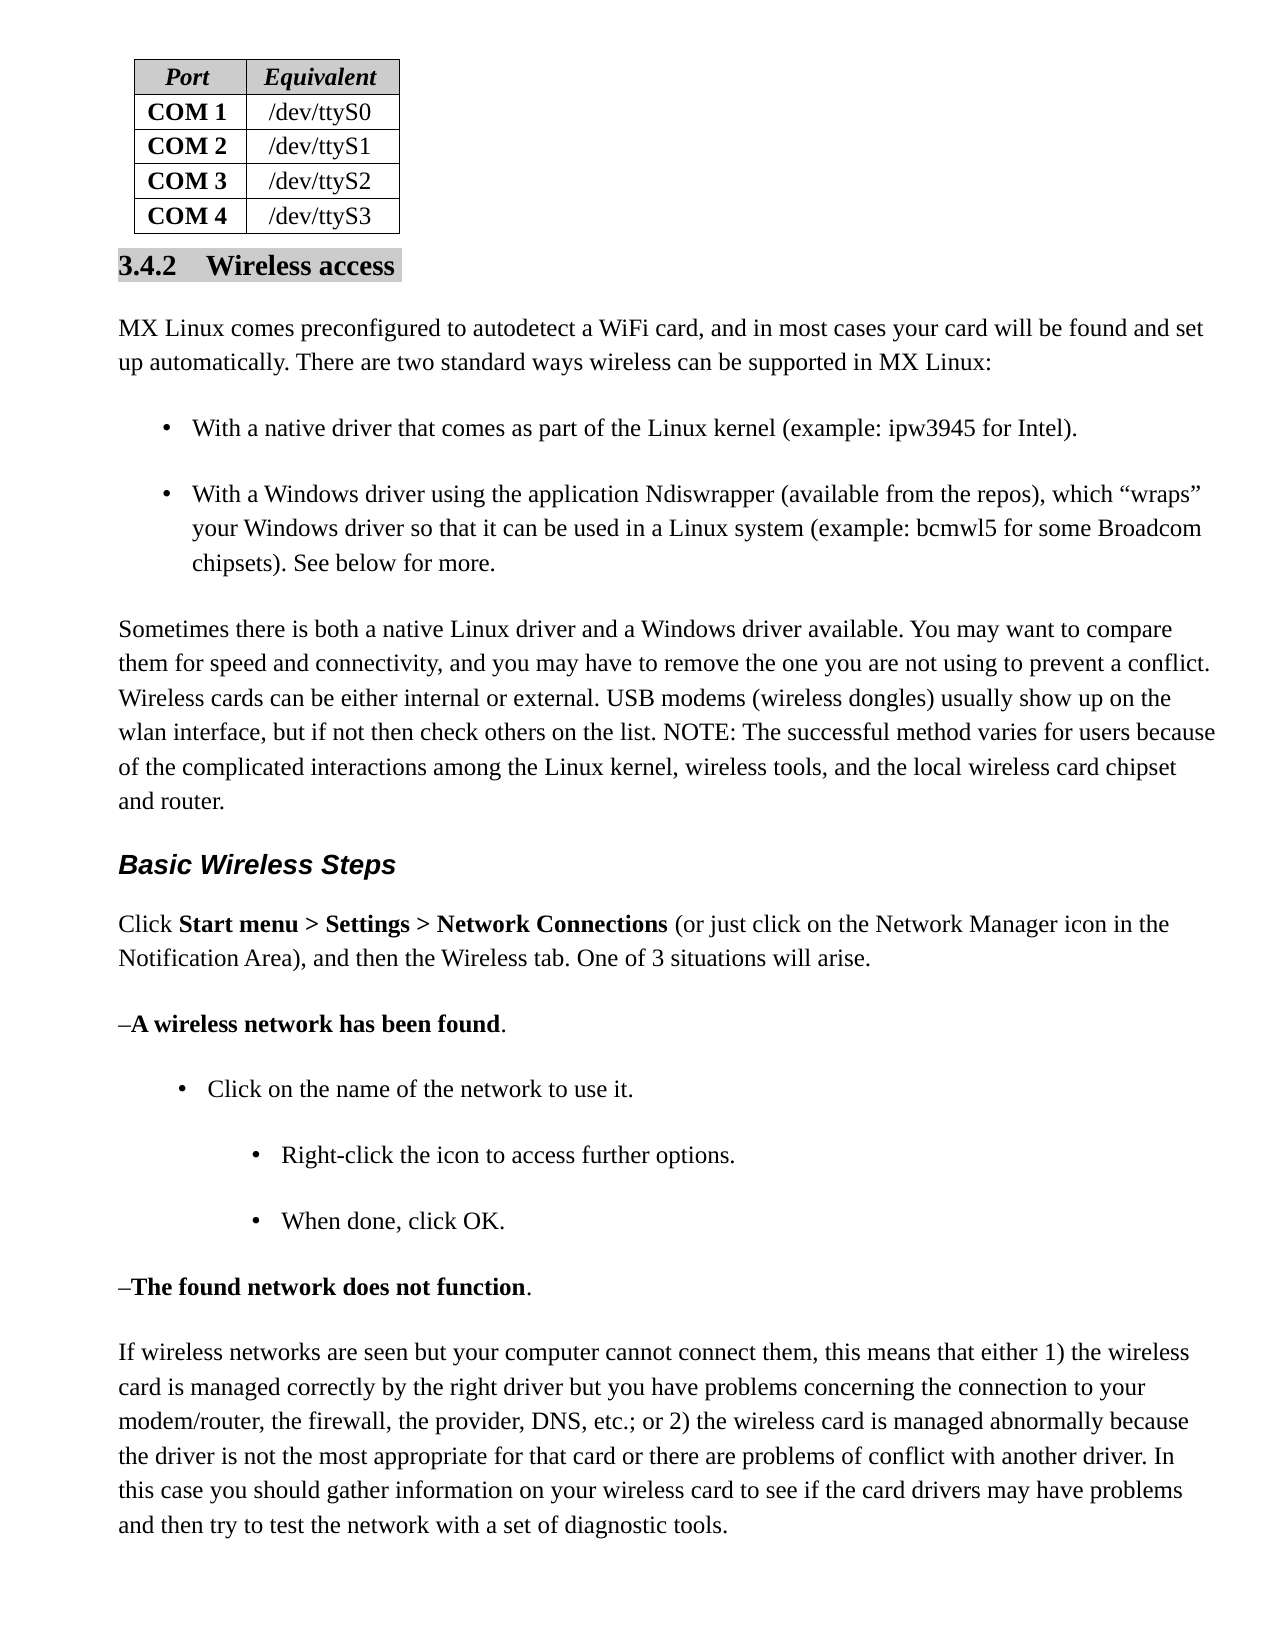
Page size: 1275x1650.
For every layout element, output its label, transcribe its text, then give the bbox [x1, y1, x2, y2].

text MX Linux comes preconfigured to autodetect a WiFi card, and in most cases your card will be found and set up automatically. There are two standard ways wireless can be supported in MX Linux: [118, 313, 1216, 376]
text –The found network does not function. [118, 1272, 1201, 1301]
table_header Equivalent [247, 60, 399, 94]
subtitle 3.4.2 Wireless access [402, 248, 1216, 282]
text –A wireless network has been found. [118, 1009, 1216, 1038]
text Sometimes there is both a native Linux driver and a Windows driver available. You may want to compare them for speed and connectivity, and you may have to remove the one you are not using to prevent a conflict. Wireless cards can be either internal or external. USB modems (wireless dongles) usually show up on the wlan interface, but if not then check others on the list. NOTE: The successful method varies for users because of the complicated interactions among the Linux kernel, wireless tools, and the local wireless card chipset and router. [118, 614, 1216, 815]
table_cell COM 2 [135, 130, 246, 163]
table_cell COM 1 [135, 95, 246, 128]
text Click Start menu > Settings > Network Connections (or just click on the Network Manager icon in the Notification Area), and then the Wireless tab. One of 3 situations will arise. [118, 909, 1216, 972]
table_cell /dev/ttyS1 [247, 130, 399, 163]
table_cell COM 4 [135, 199, 246, 232]
table_cell COM 3 [135, 164, 246, 198]
table_cell /dev/ttyS0 [247, 95, 399, 128]
table_cell /dev/ttyS2 [247, 164, 399, 198]
list Click on the name of the network to use it. [178, 1074, 1200, 1103]
list With a Windows driver using the application Ndiswrapper (available from the repos), which “wraps” your Windows driver so that it can be used in a Linux system (example: bcmwl5 for some Broadcom chipsets). See below for more. [162, 479, 1216, 577]
text If wireless networks are seen but your computer cannot connect them, this means that either 1) the wireless card is managed correctly by the right driver but you have problems concerning the connection to your modem/router, the firewall, the provider, DNS, etc.; or 2) the wireless card is managed abnormally because the driver is not the most appropriate for that card or there are problems of conflict with another driver. In this case you should gather information on your wireless card to see if the card drivers may have problems and then try to test the network with a set of diagnostic tools. [118, 1337, 1216, 1539]
list When done, click OK. [252, 1206, 1200, 1235]
list Right-click the icon to access further options. [252, 1140, 1200, 1169]
list With a native driver that comes as part of the Linux kernel (example: ipw3945 for Intel). [162, 413, 1216, 442]
table_cell /dev/ttyS3 [247, 199, 399, 232]
table_header Port [135, 60, 246, 94]
subtitle Basic Wireless Steps [118, 849, 1216, 881]
